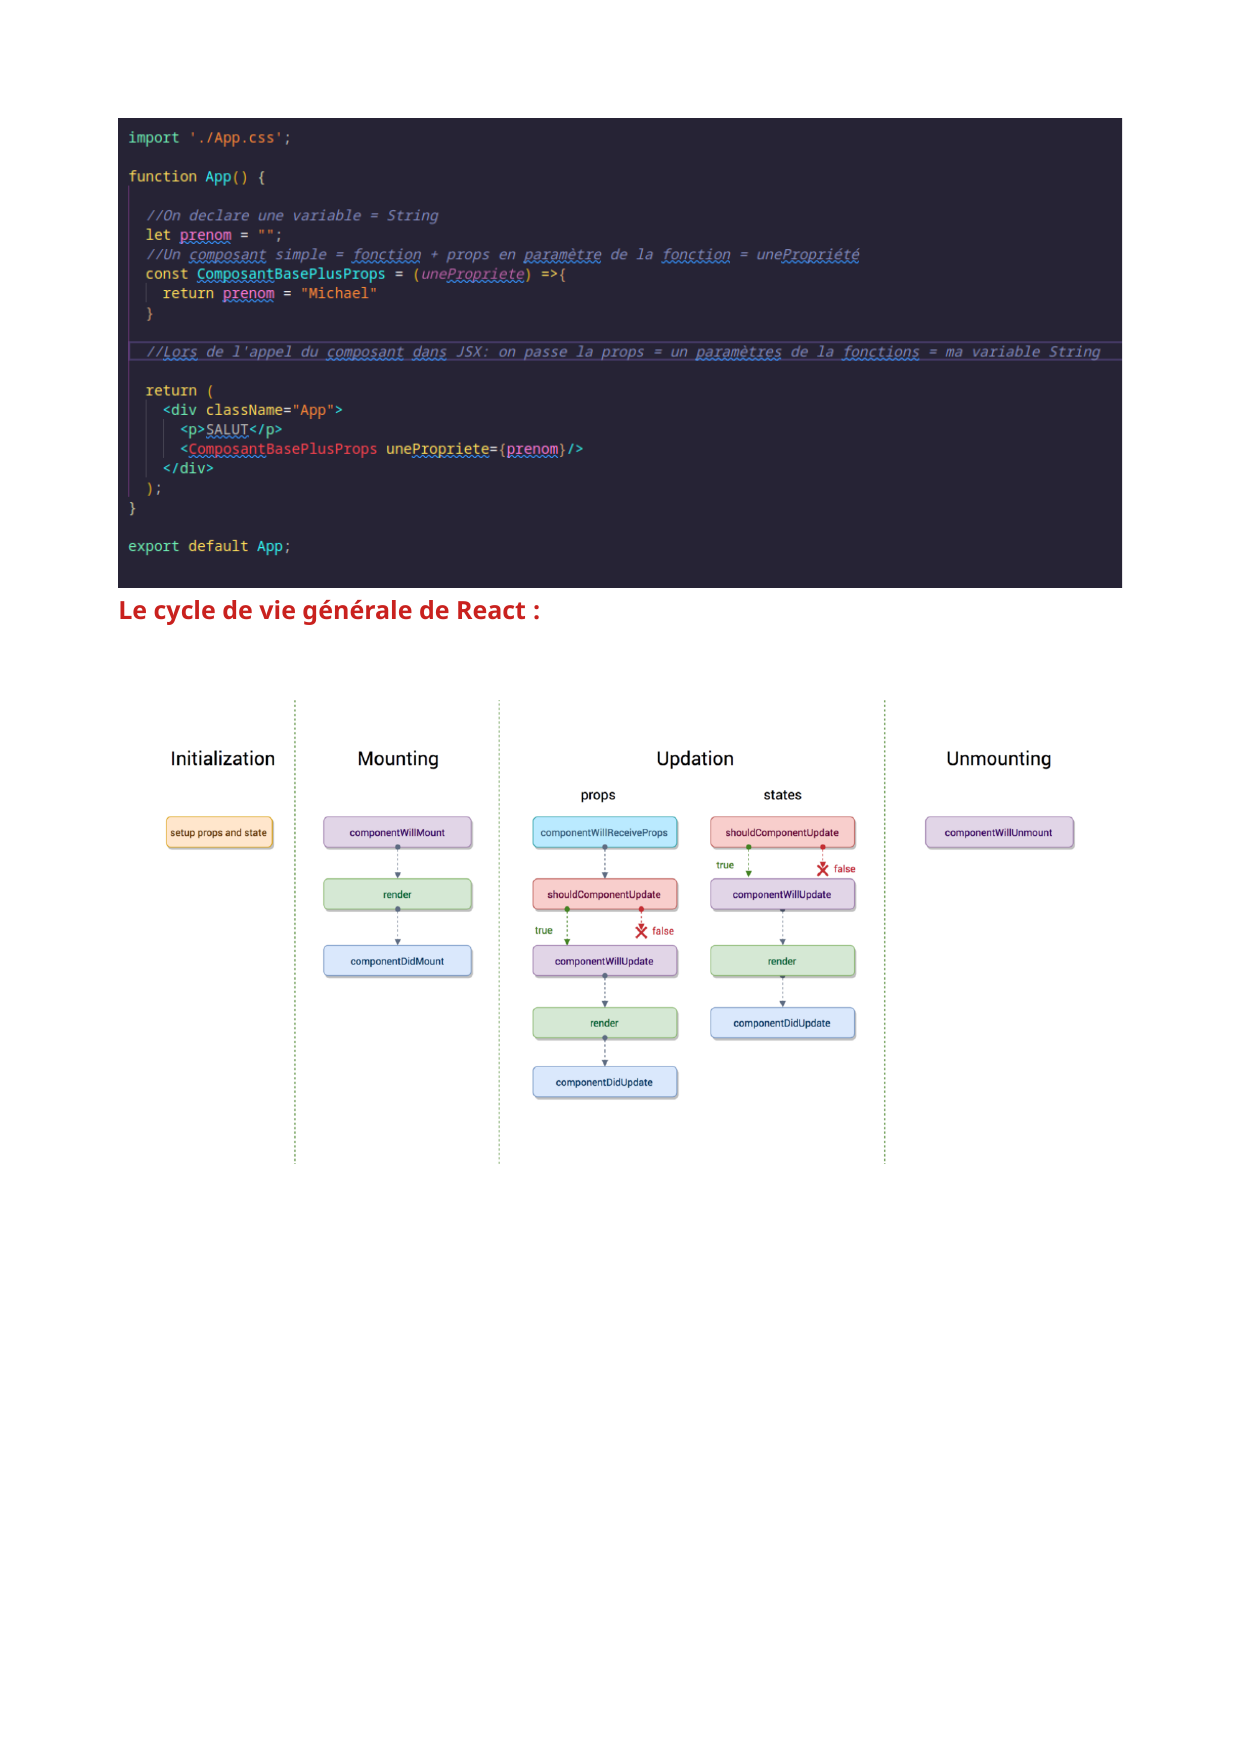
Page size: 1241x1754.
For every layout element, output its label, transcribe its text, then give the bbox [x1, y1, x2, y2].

picture [118, 700, 1123, 1164]
picture [118, 118, 1123, 588]
text Le cycle de vie générale de React : [118, 588, 1122, 626]
